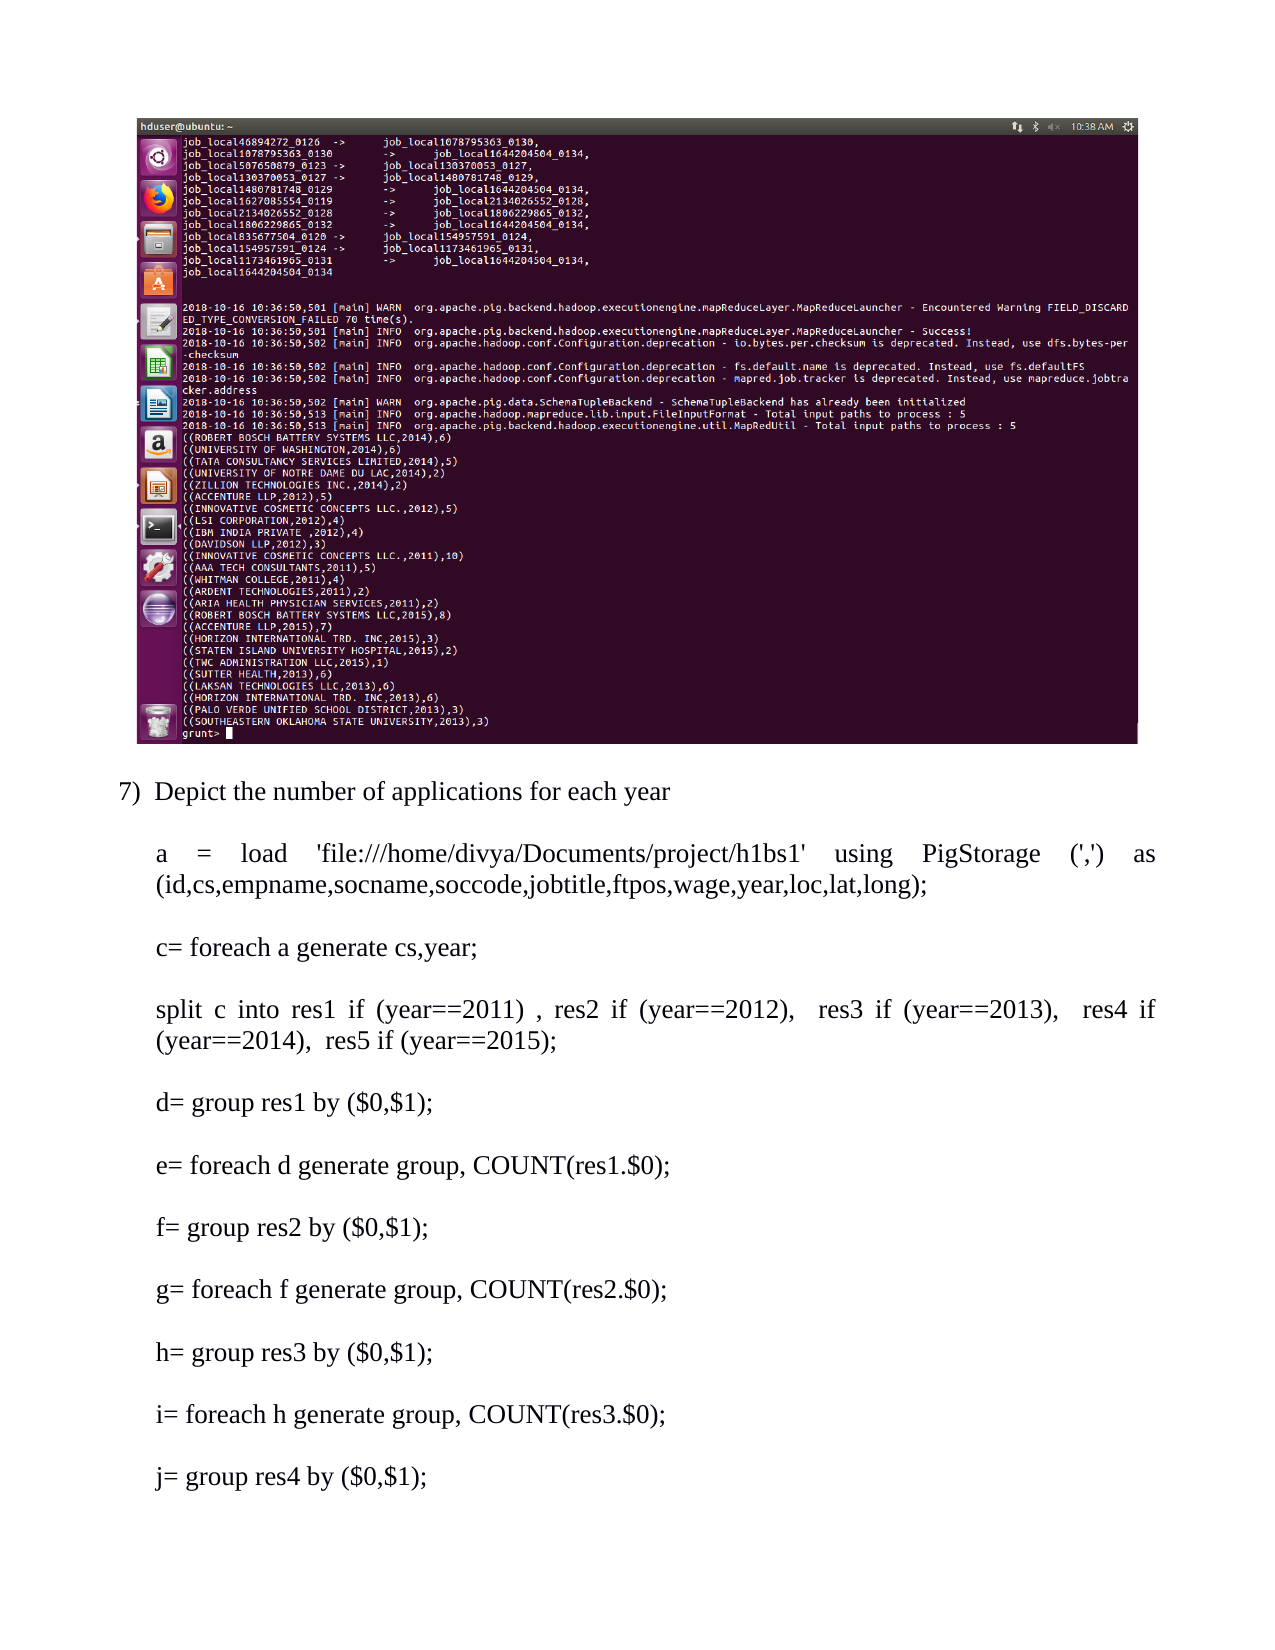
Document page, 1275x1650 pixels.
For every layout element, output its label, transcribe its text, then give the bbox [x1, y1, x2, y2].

text i= foreach h generate group, COUNT(res3.$0); [156, 1398, 1157, 1429]
text 7) Depict the number of applications for each year [118, 775, 1157, 806]
text g= foreach f generate group, COUNT(res2.$0); [156, 1273, 1157, 1304]
text e= foreach d generate group, COUNT(res1.$0); [156, 1149, 1157, 1180]
text split c into res1 if (year==2011) , res2 if (year==2012), res3 if (year==2013), res4 if (year==2014), res5 if (year==2015); [156, 993, 1157, 1055]
text c= foreach a generate cs,year; [156, 931, 1157, 962]
text f= group res2 by ($0,$1); [156, 1211, 1157, 1242]
picture [136, 118, 1139, 744]
text j= group res4 by ($0,$1); [156, 1460, 1157, 1491]
text a = load 'file:///home/divya/Documents/project/h1bs1' using PigStorage (',') as (id,cs,empname,socname,soccode,jobtitle,ftpos,wage,year,loc,lat,long); [156, 837, 1157, 899]
text d= group res1 by ($0,$1); [156, 1086, 1157, 1118]
text h= group res3 by ($0,$1); [156, 1336, 1157, 1367]
